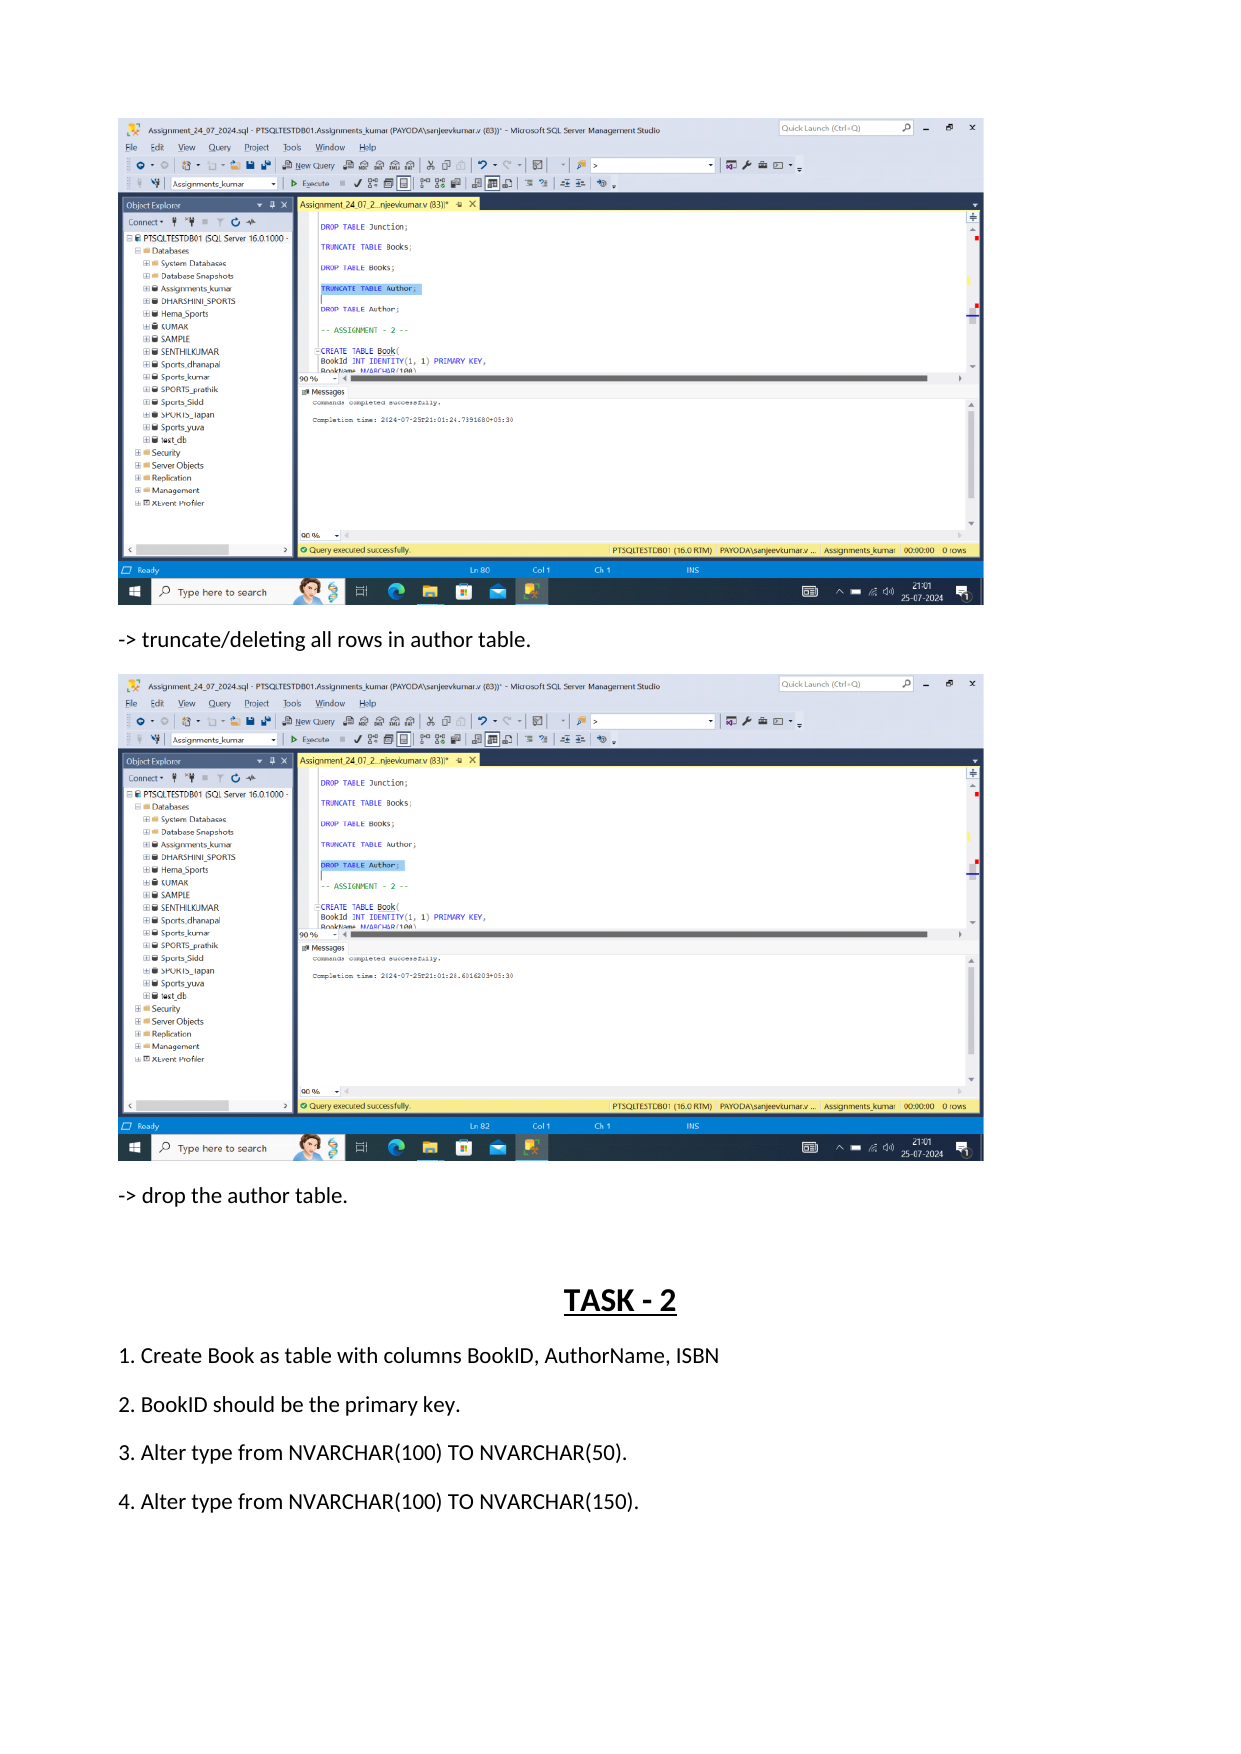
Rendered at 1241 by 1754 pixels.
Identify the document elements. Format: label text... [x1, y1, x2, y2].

text -> drop the author table. [118, 1182, 1122, 1209]
text TASK - 2 [118, 1279, 1122, 1320]
text 2. BookID should be the primary key. [118, 1390, 1122, 1418]
text 4. Alter type from NVARCHAR(100) TO NVARCHAR(150). [118, 1487, 1122, 1515]
text -> truncate/deleting all rows in author table. [118, 625, 1122, 653]
text 1. Create Book as table with columns BookID, AuthorName, ISBN [118, 1341, 1122, 1369]
text 3. Alter type from NVARCHAR(100) TO NVARCHAR(50). [118, 1438, 1122, 1467]
